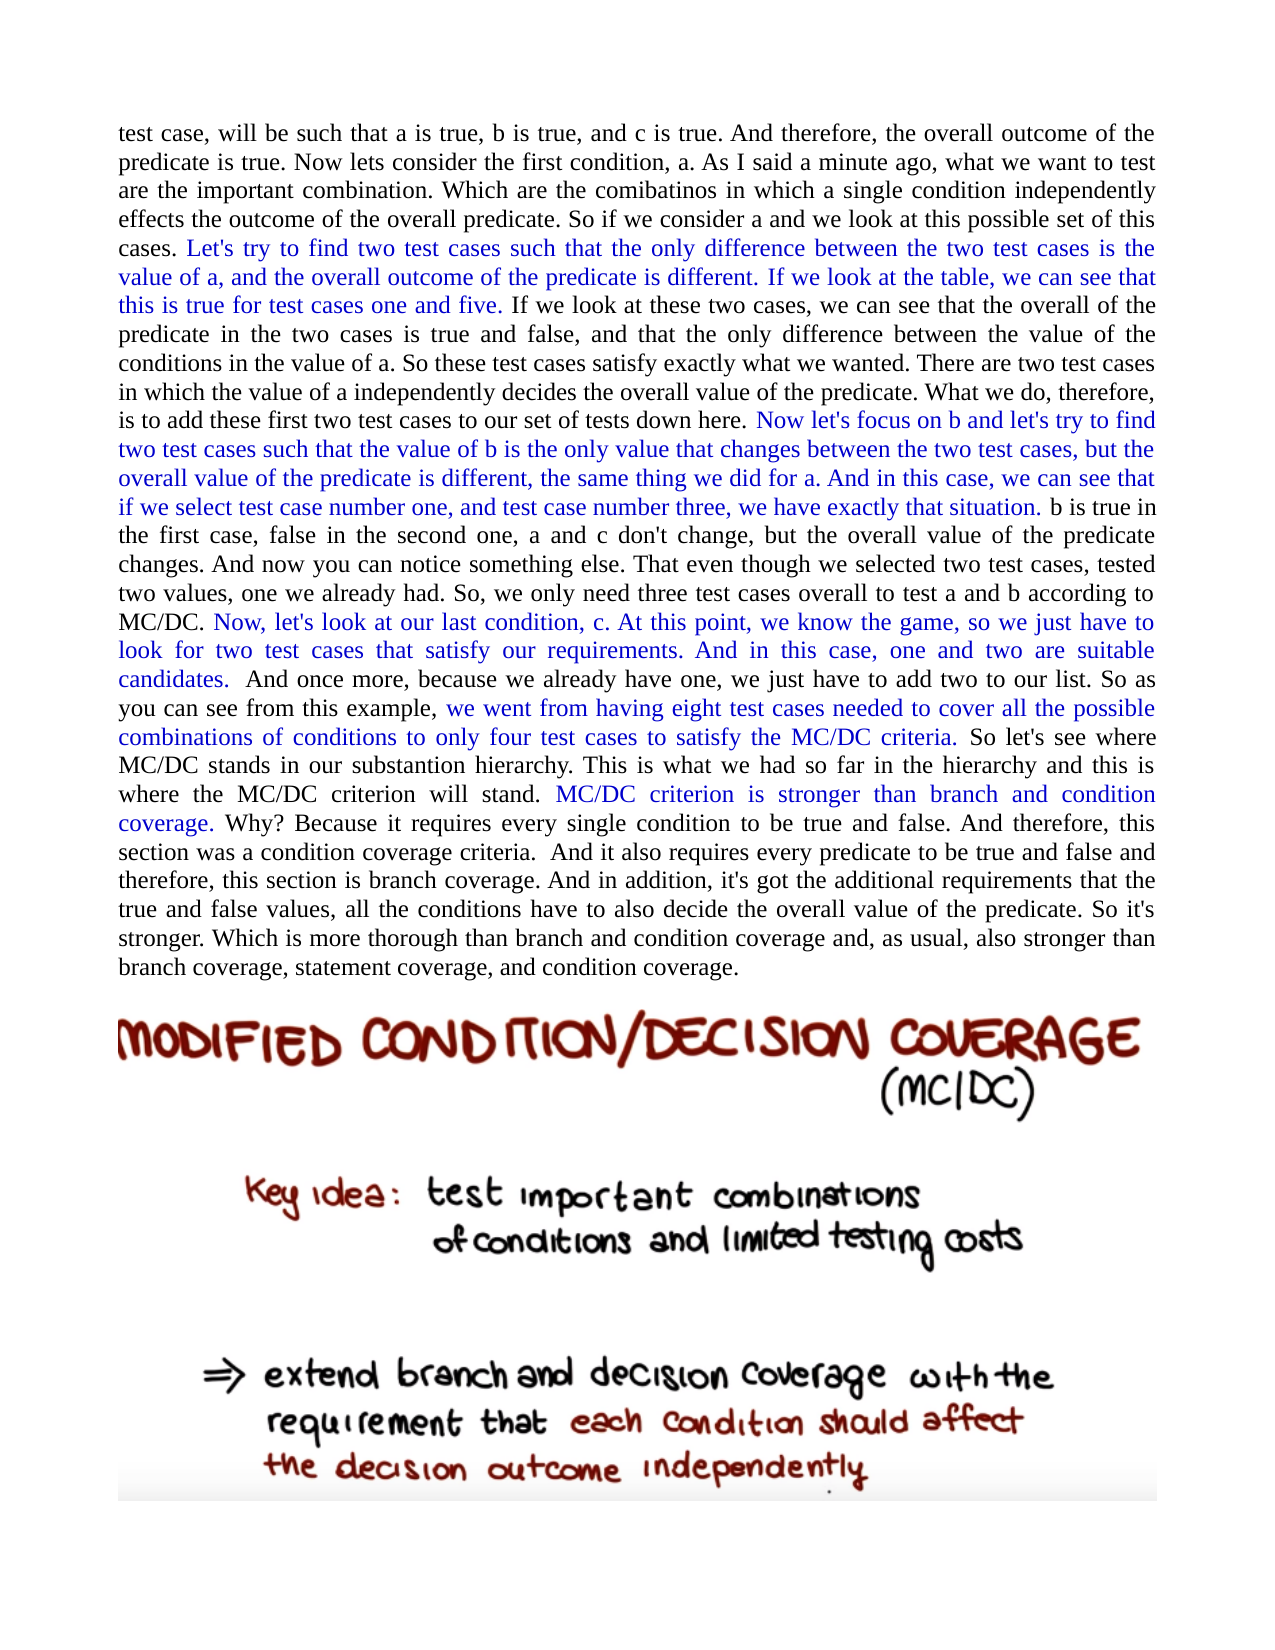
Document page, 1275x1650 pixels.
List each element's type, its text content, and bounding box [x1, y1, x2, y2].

text test case, will be such that a is true, b is true, and c is true. And therefore, the overall outcome of the predicate is true. Now lets consider the first condition, a. As I said a minute ago, what we want to test are the important combination. Which are the comibatinos in which a single condition independently effects the outcome of the overall predicate. So if we consider a and we look at this possible set of this cases. Let's try to find two test cases such that the only difference between the two test cases is the value of a, and the overall outcome of the predicate is different. If we look at the table, we can see that this is true for test cases one and five. If we look at these two cases, we can see that the overall of the predicate in the two cases is true and false, and that the only difference between the value of the conditions in the value of a. So these test cases satisfy exactly what we wanted. There are two test cases in which the value of a independently decides the overall value of the predicate. What we do, therefore, is to add these first two test cases to our set of tests down here. Now let's focus on b and let's try to find two test cases such that the value of b is the only value that changes between the two test cases, but the overall value of the predicate is different, the same thing we did for a. And in this case, we can see that if we select test case number one, and test case number three, we have exactly that situation. b is true in the first case, false in the second one, a and c don't change, but the overall value of the predicate changes. And now you can notice something else. That even though we selected two test cases, tested two values, one we already had. So, we only need three test cases overall to test a and b according to MC/DC. Now, let's look at our last condition, c. At this point, we know the game, so we just have to look for two test cases that satisfy our requirements. And in this case, one and two are suitable candidates. And once more, because we already have one, we just have to add two to our list. So as you can see from this example, we went from having eight test cases needed to cover all the possible combinations of conditions to only four test cases to satisfy the MC/DC criteria. So let's see where MC/DC stands in our substantion hierarchy. This is what we had so far in the hierarchy and this is where the MC/DC criterion will stand. MC/DC criterion is stronger than branch and condition coverage. Why? Because it requires every single condition to be true and false. And therefore, this section was a condition coverage criteria. And it also requires every predicate to be true and false and therefore, this section is branch coverage. And in addition, it's got the additional requirements that the true and false values, all the conditions have to also decide the overall value of the predicate. So it's stronger. Which is more thorough than branch and condition coverage and, as usual, also stronger than branch coverage, statement coverage, and condition coverage. [118, 118, 1157, 981]
picture [118, 1009, 1157, 1501]
